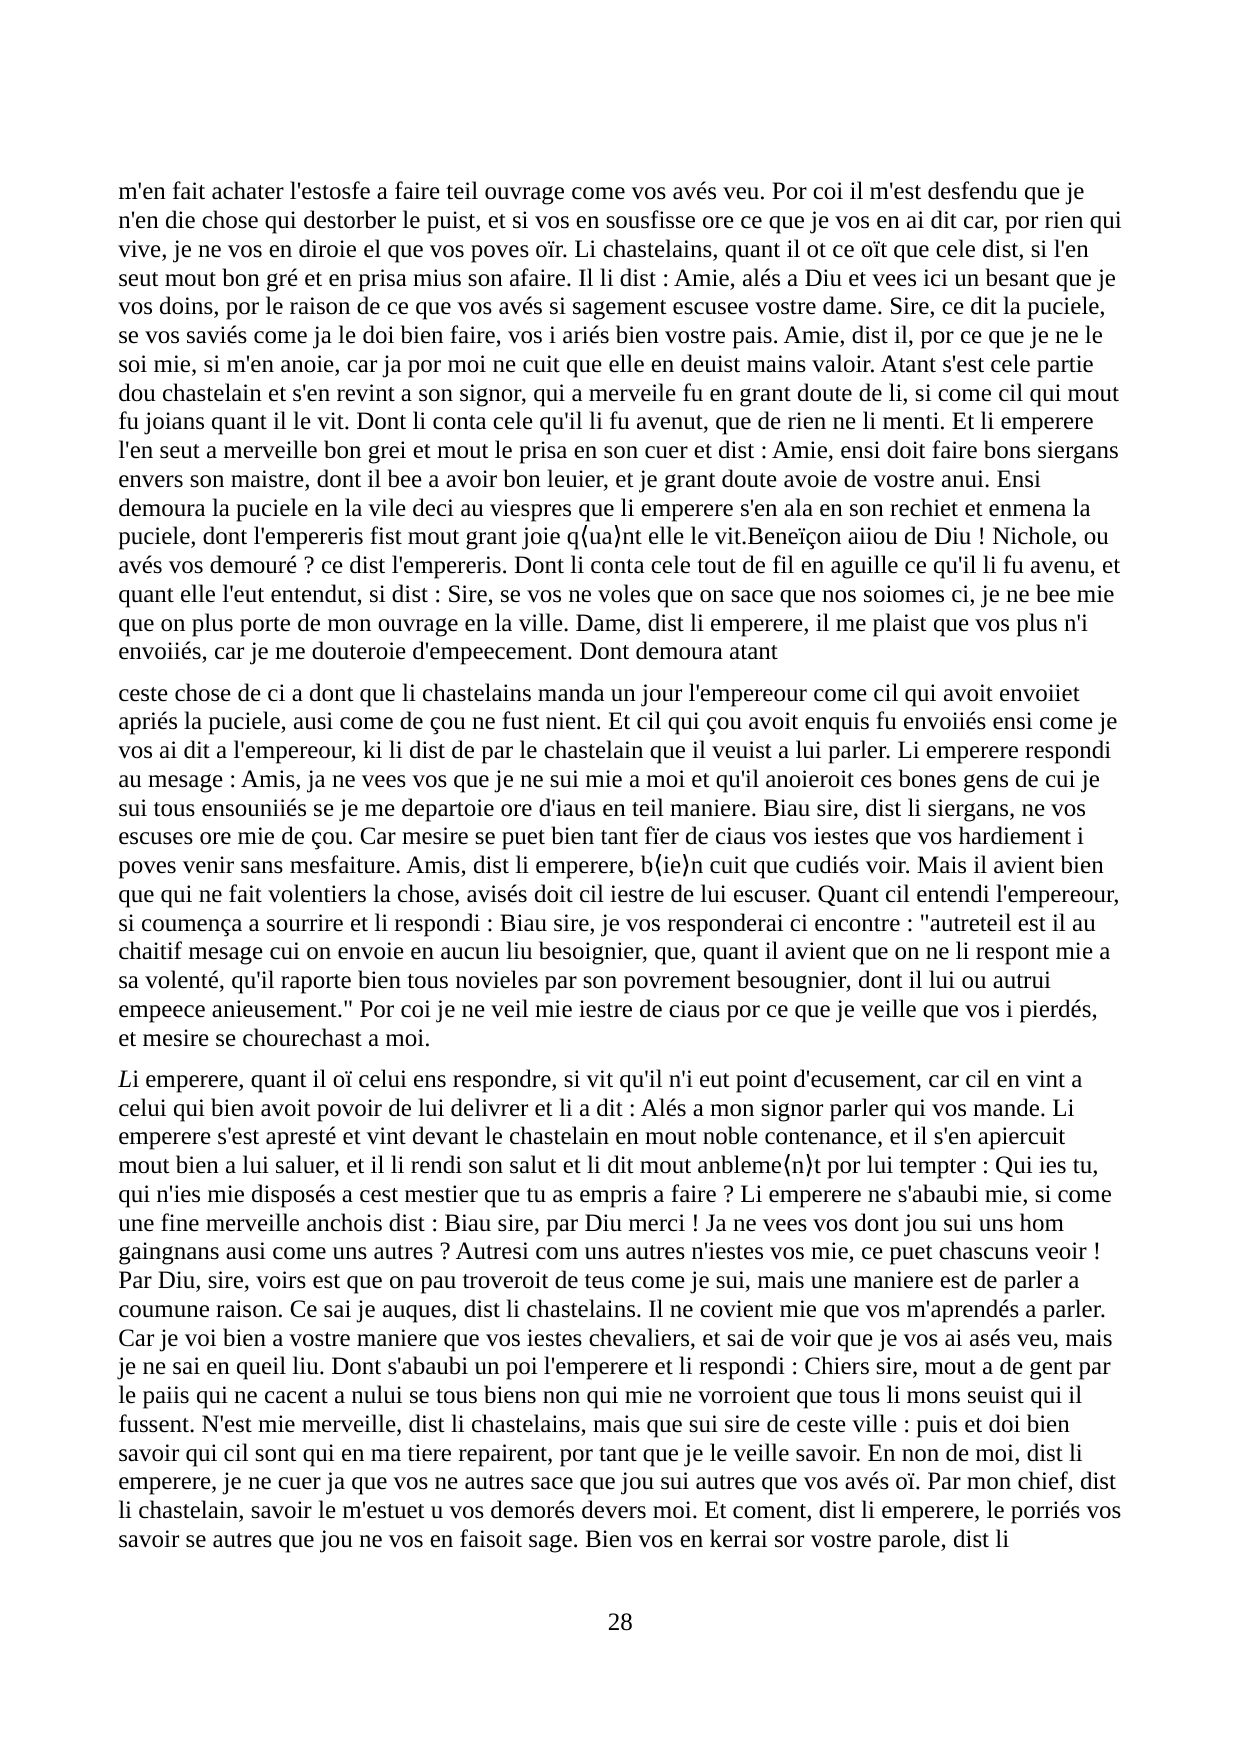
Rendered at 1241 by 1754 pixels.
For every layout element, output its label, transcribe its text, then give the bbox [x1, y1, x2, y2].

text Sire emperere, dist il, mout avés grant tort et ne vos anoit se je le di, et vos dirai por coi il est voirs que vos me metés en voie de mentir. Car se je vos disoie qui jou sui, espoir vos ne le kerriés mie, por ce qu'il n'i aroit mie boine color de verité. Et d'autre part, s'il avenoit que je vos en deisse le contraire et i euist coulour de raison, vos le kerriés. Tout çou est verités, dist li chastelains, et por ce que je ne veil que vos ne diiés se verité non, vos conjure jou que se vos vorriés que ja Dius vos pardounast mesfait que vos feissiés, que vos me dites en queil tiere vos fustes nés de mere ne por queil raison vos iestes en teil point. Et je vos jur sor l'ordene de chevalerie que se vos ne le mesfaites de ce jour en avant que ja ne vos en iert piis se mius non. Sire, dist dont li emperere, puisque vos m'avés ensi aseuré et d'autre part conjuré, je vos dirai auque qui jou sui, puisque je n'en puis par autre tour eschaper. Voirs est que je sui nés en la citei de Coustatinoble et sui fius a l'empereour Lauron et de ce meime liu. Et a pleut a Nostre Signor que empres men pere ai tenu l'empire tant qu'il me souffist que je m'en sui partis, isi come vos poés voir, por la raison de ce que il ne puet mie avenir legierement que je trop ne me soie abandounés a pechie. Por coi il plaise a Nostre Signor que je en ces parties soie venus por faire ma penitance, et il vos plaisse que je puisse demourer a l'honor de Diu et de ciaus entor cui je veil convierser. Quant li emperere eut çou dit, li chastelains failli em piés et se laissa de si haut come il fu chaoïr as siens et dist : Ha ! Hom de tres grant vertut ! Voirement ne povoie mais que se je disoie que je vos avoie veü aillors quant je fui en piece de tiere ou vos outrastes Askaron devant Thiberiadis, qui ne fu hom en toute l'ost mon chier cousin Hedipum qui contre lui s'osast armer se vos cors non. Adont releva li emperere le chastelain et dist : Biau sire, or soiiés sages de çou que je vos ai ci dit que je me die voir. Car de celui Askaron dont vos parlés ne veil je mie tenir mout lonc conte. Mais s'il a en vos sens, honor ne cortoisie, je vos prie que ceste chose soit celee, et faites ausi que nient ne tenés de moi chose dont nus sace que que jou soie autres que je me monstre. Sire, dist cil, por Nostre Signor, sousfrés moi une parole a dire. N'aiiés doute que ja nus sace qui vos soiiés, fors une chose me sousfrés qu'il me covient que je face et ce ne vos doit desplaire a ce que vos avés a faire, et vos dirai quele : en couleur et en espesce que chascuns prudome si doit honourer tous chiaus qui au dehors et au dedens mostrent qu'il soient siergant de Diu, on doit honorer e tous ciaus d'autre part qui sont estrange, et ce veil je que vos saciés que je veil que vos o moi soiiés au plus sovent que vos porrés. Et d'autre part je vos pri en amor que vos me dites v⟨ost⟩re rechiet, por savoir mon [Note: Adverbe «certainement», construction savoir mon + interr. hypo.] se il vos fauroit rien chose que je vos peuisse faire por vostre pais, car je cuit bien que vos ne vorriés mie prendre tous le avantages que je vos vorroie faire. Ha ! Sire, dist li emperere, par Diu merci ! Je vos pri par celui qui nasqui de la beneoite Virgene Marie que vos de moi fachiés ausi que vos ne sachiés qui je sui, car autrement me covenroit partir de ci. Car vos povés bien savoir que se je vausise demourer en liu que on me coneuist, je ne fusse mie demourer [Note: Un pp en -et] ci endroit ne venus se uns jors me deuist porter de joie autant come jou onques en ai. Et si vos sousfisse ore par vostre humilité çou que je vous ai dit, de ci a do⟨n⟩t que je porroie avoir mestier de vos, fust por moi u por autrui. Sire, dist li chastelains, et jou l'otroi. [118, 1450, 1122, 1565]
text ceste chose de ci a dont que li chastelains manda un jour l'empereour come cil qui avoit envoiiet apriés la puciele, ausi come de çou ne fust nient. Et cil qui çou avoit enquis fu envoiiés ensi come je vos ai dit a l'empereour, ki li dist de par le chastelain que il veuist a lui parler. Li emperere respondi au mesage : Amis, ja ne vees vos que je ne sui mie a moi et qu'il anoieroit ces bones gens de cui je sui tous ensouniiés se je me departoie ore d'iaus en teil maniere. Biau sire, dist li siergans, ne vos escuses ore mie de çou. Car mesire se puet bien tant fïer de ciaus vos iestes que vos hardiement i poves venir sans mesfaiture. Amis, dist li emperere, b⟨ie⟩n cuit que cudiés voir. Mais il avient bien que qui ne fait volentiers la chose, avisés doit cil iestre de lui escuser. Quant cil entendi l'empereour, si coumença a sourrire et li respondi : Biau sire, je vos responderai ci encontre : "autreteil est il au chaitif mesage cui on envoie en aucun liu besoignier, que, quant il avient que on ne li respont mie a sa volenté, qu'il raporte bien tous novieles par son povrement besougnier, dont il lui ou autrui empeece anieusement." Por coi je ne veil mie iestre de ciaus por ce que je veille que vos i pierdés, et mesire se chourechast a moi. [118, 534, 1122, 908]
text Voirs est qu'i a en cest paiis une dame de grant relegion plainne qui mie ne veut que li conmu⟨n⟩s sace ou ele demeure, et i a auques boinne raison. Cele de que el puet espargnier deseure sovivre, si m'en fait achater l'estosfe a faire teil ouvrage come vos avés veu. Por coi il m'est desfendu que je n'en die chose qui destorber le puist, et si vos en sousfisse ore ce que je vos en ai dit car, por rien qui vive, je ne vos en diroie el que vos poves oïr. Li chastelains, quant il ot ce oït que cele dist, si l'en seut mout bon gré et en prisa mius son afaire. Il li dist : Amie, alés a Diu et vees ici un besant que je vos doins, por le raison de ce que vos avés si sagement escusee vostre dame. Sire, ce dit la puciele, se vos saviés come ja le doi bien faire, vos i ariés bien vostre pais. Amie, dist il, por ce que je ne le soi mie, si m'en anoie, car ja por moi ne cuit que elle en deuist mains valoir. Atant s'est cele partie dou chastelain et s'en revint a son signor, qui a merveile fu en grant doute de li, si come cil qui mout fu joians quant il le vit. Dont li conta cele qu'il li fu avenut, que de rien ne li menti. Et li emperere l'en seut a merveille bon grei et mout le prisa en son cuer et dist : Amie, ensi doit faire bons siergans envers son maistre, dont il bee a avoir bon leuier, et je grant doute avoie de vostre anui. Ensi demoura la puciele en la vile deci au viespres que li emperere s'en ala en son rechiet et enmena la puciele, dont l'empereris fist mout grant joie q⟨ua⟩nt elle le vit.Beneïçon aiiou de Diu ! Nichole, ou avés vos demouré ? ce dist l'empereris. Dont li conta cele tout de fil en aguille ce qu'il li fu avenu, et quant elle l'eut entendut, si dist : Sire, se vos ne voles que on sace que nos soiomes ci, je ne bee mie que on plus porte de mon ouvrage en la ville. Dame, dist li emperere, il me plaist que vos plus n'i envoiiés, car je me douteroie d'empeecement. Dont demoura atant [118, 176, 1122, 521]
text Li emperere, quant il oï celui ens respondre, si vit qu'il n'i eut point d'ecusement, car cil en vint a celui qui bien avoit povoir de lui delivrer et li a dit : Alés a mon signor parler qui vos mande. Li emperere s'est apresté et vint devant le chastelain en mout noble contenance, et il s'en apiercuit mout bien a lui saluer, et il li rendi son salut et li dit mout anbleme⟨n⟩t por lui tempter : Qui ies tu, qui n'ies mie disposés a cest mestier que tu as empris a faire ? Li emperere ne s'abaubi mie, si come une fine merveille anchois dist : Biau sire, par Diu merci ! Ja ne vees vos dont jou sui uns hom gaingnans ausi come uns autres ? Autresi com uns autres n'iestes vos mie, ce puet chascuns veoir ! Par Diu, sire, voirs est que on pau troveroit de teus come je sui, mais une maniere est de parler a coumune raison. Ce sai je auques, dist li chastelains. Il ne covient mie que vos m'aprendés a parler. Car je voi bien a vostre maniere que vos iestes chevaliers, et sai de voir que je vos ai asés veu, mais je ne sai en queil liu. Dont s'abaubi un poi l'emperere et li respondi : Chiers sire, mout a de gent par le paiis qui ne cacent a nului se tous biens non qui mie ne vorroient que tous li mons seuist qui il fussent. N'est mie merveille, dist li chastelains, mais que sui sire de ceste ville : puis et doi bien savoir qui cil sont qui en ma tiere repairent, por tant que je le veille savoir. En non de moi, dist li emperere, je ne cuer ja que vos ne autres sace que jou sui autres que vos avés oï. Par mon chief, dist li chastelain, savoir le m'estuet u vos demorés devers moi. Et coment, dist li emperere, le porriés vos savoir se autres que jou ne vos en faisoit sage. Bien vos en kerrai sor vostre parole, dist li chastelains, mais qu'il i ait coulor de raison. [118, 920, 1122, 1438]
